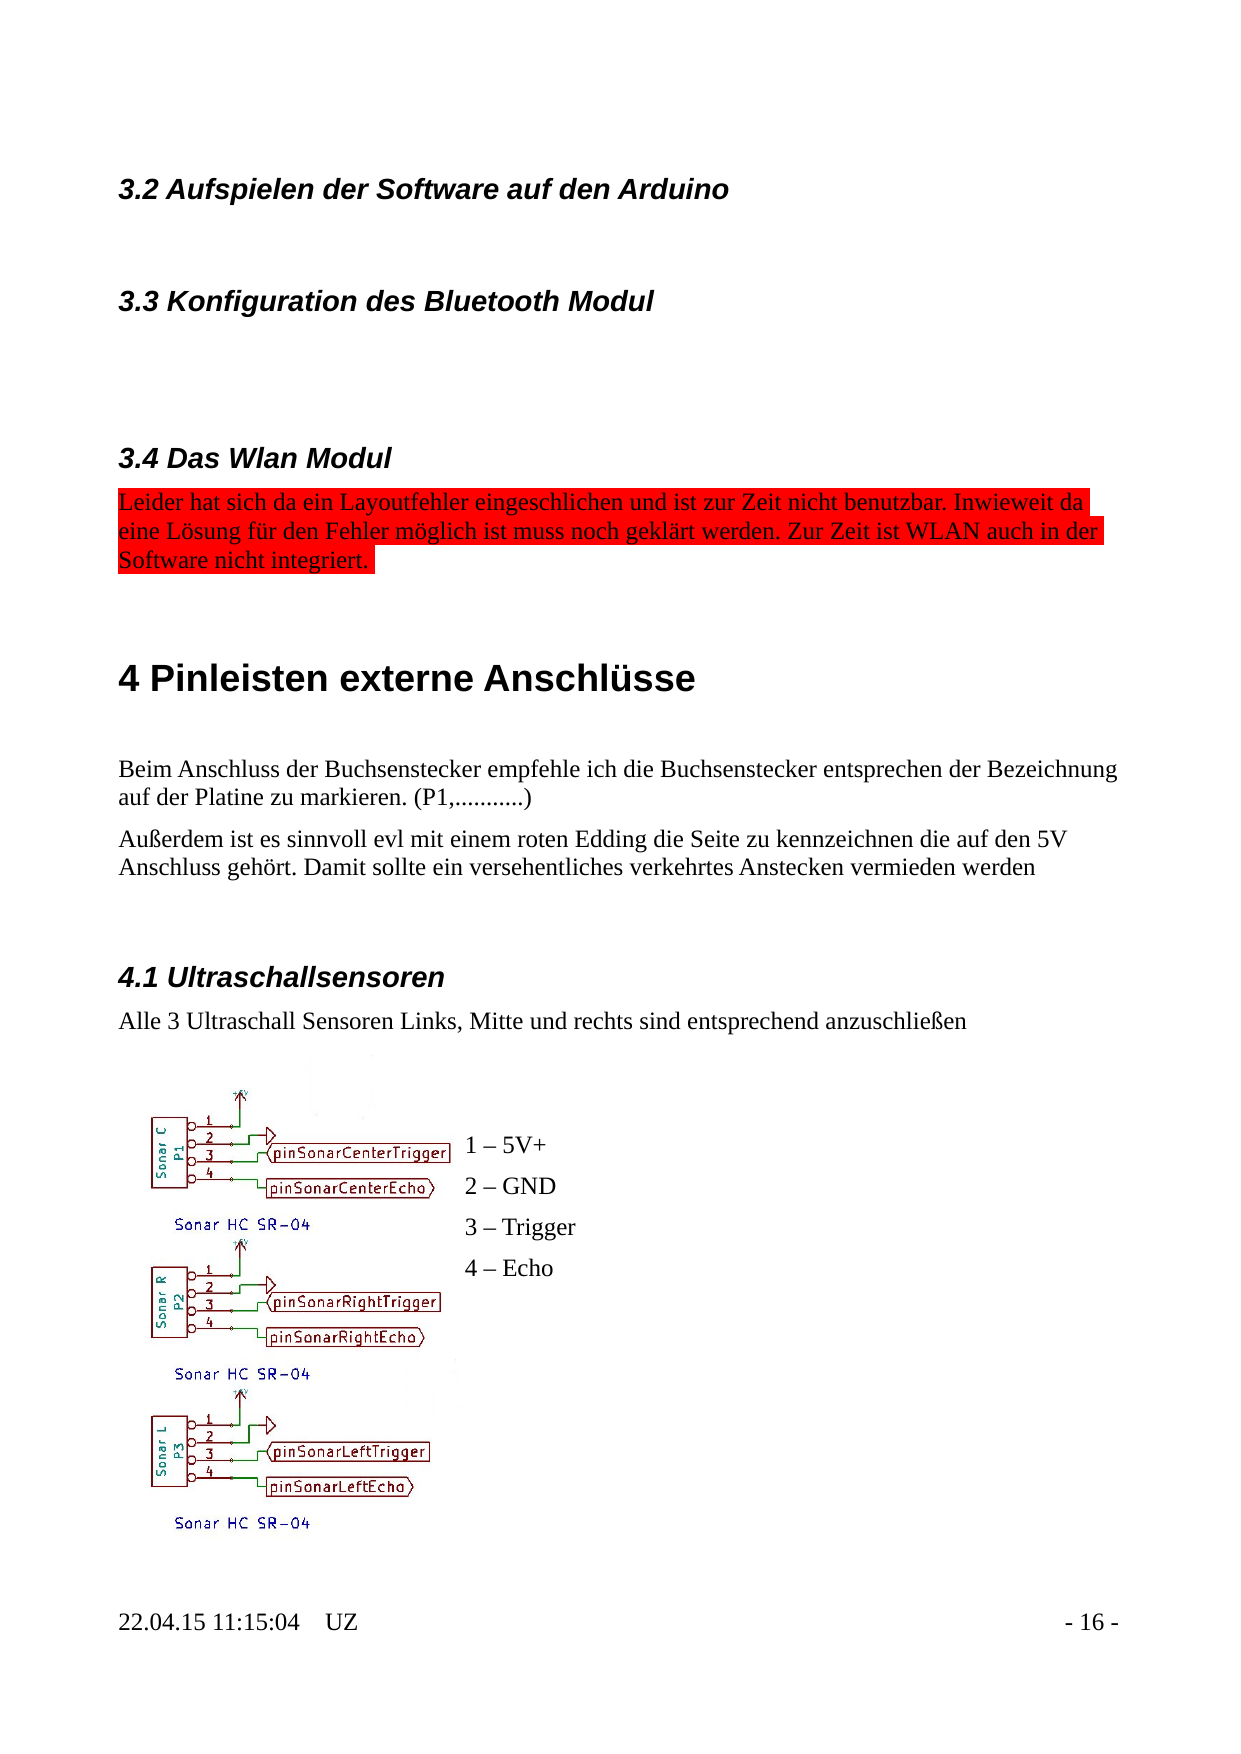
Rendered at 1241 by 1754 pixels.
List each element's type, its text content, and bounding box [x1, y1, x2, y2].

subtitle 4 Pinleisten externe Anschlüsse [118, 656, 1122, 700]
text [118, 1171, 139, 1200]
text [118, 1130, 139, 1158]
text [118, 1212, 139, 1241]
text 3 – Trigger [465, 1212, 1122, 1241]
text 4 – Echo [465, 1253, 1122, 1282]
text Außerdem ist es sinnvoll evl mit einem roten Edding die Seite zu kennzeichnen die auf den 5V Anschluss gehört. Damit sollte ein versehentliches verkehrtes Anstecken vermieden werden [118, 824, 1122, 881]
subtitle 4.1 Ultraschallsensoren [118, 960, 1122, 993]
subtitle 3.3 Konfiguration des Bluetooth Modul [118, 284, 1122, 318]
subtitle 3.4 Das Wlan Modul [118, 441, 1122, 475]
text Beim Anschluss der Buchsenstecker empfehle ich die Buchsenstecker entsprechen der Bezeichnung auf der Platine zu markieren. (P1,...........) [118, 754, 1122, 811]
text [118, 1253, 139, 1282]
text Alle 3 Ultraschall Sensoren Links, Mitte und rechts sind entsprechend anzuschließen [118, 1006, 1122, 1035]
text 2 – GND [465, 1171, 1122, 1200]
picture [139, 1055, 465, 1543]
text Leider hat sich da ein Layoutfehler eingeschlichen und ist zur Zeit nicht benutzbar. Inwieweit da eine Lösung für den Fehler möglich ist muss noch geklärt werden. Zur Zeit ist WLAN auch in der Software nicht integriert. [118, 487, 1122, 574]
subtitle 3.2 Aufspielen der Software auf den Arduino [118, 172, 1122, 205]
text 1 – 5V+ [465, 1130, 1122, 1158]
